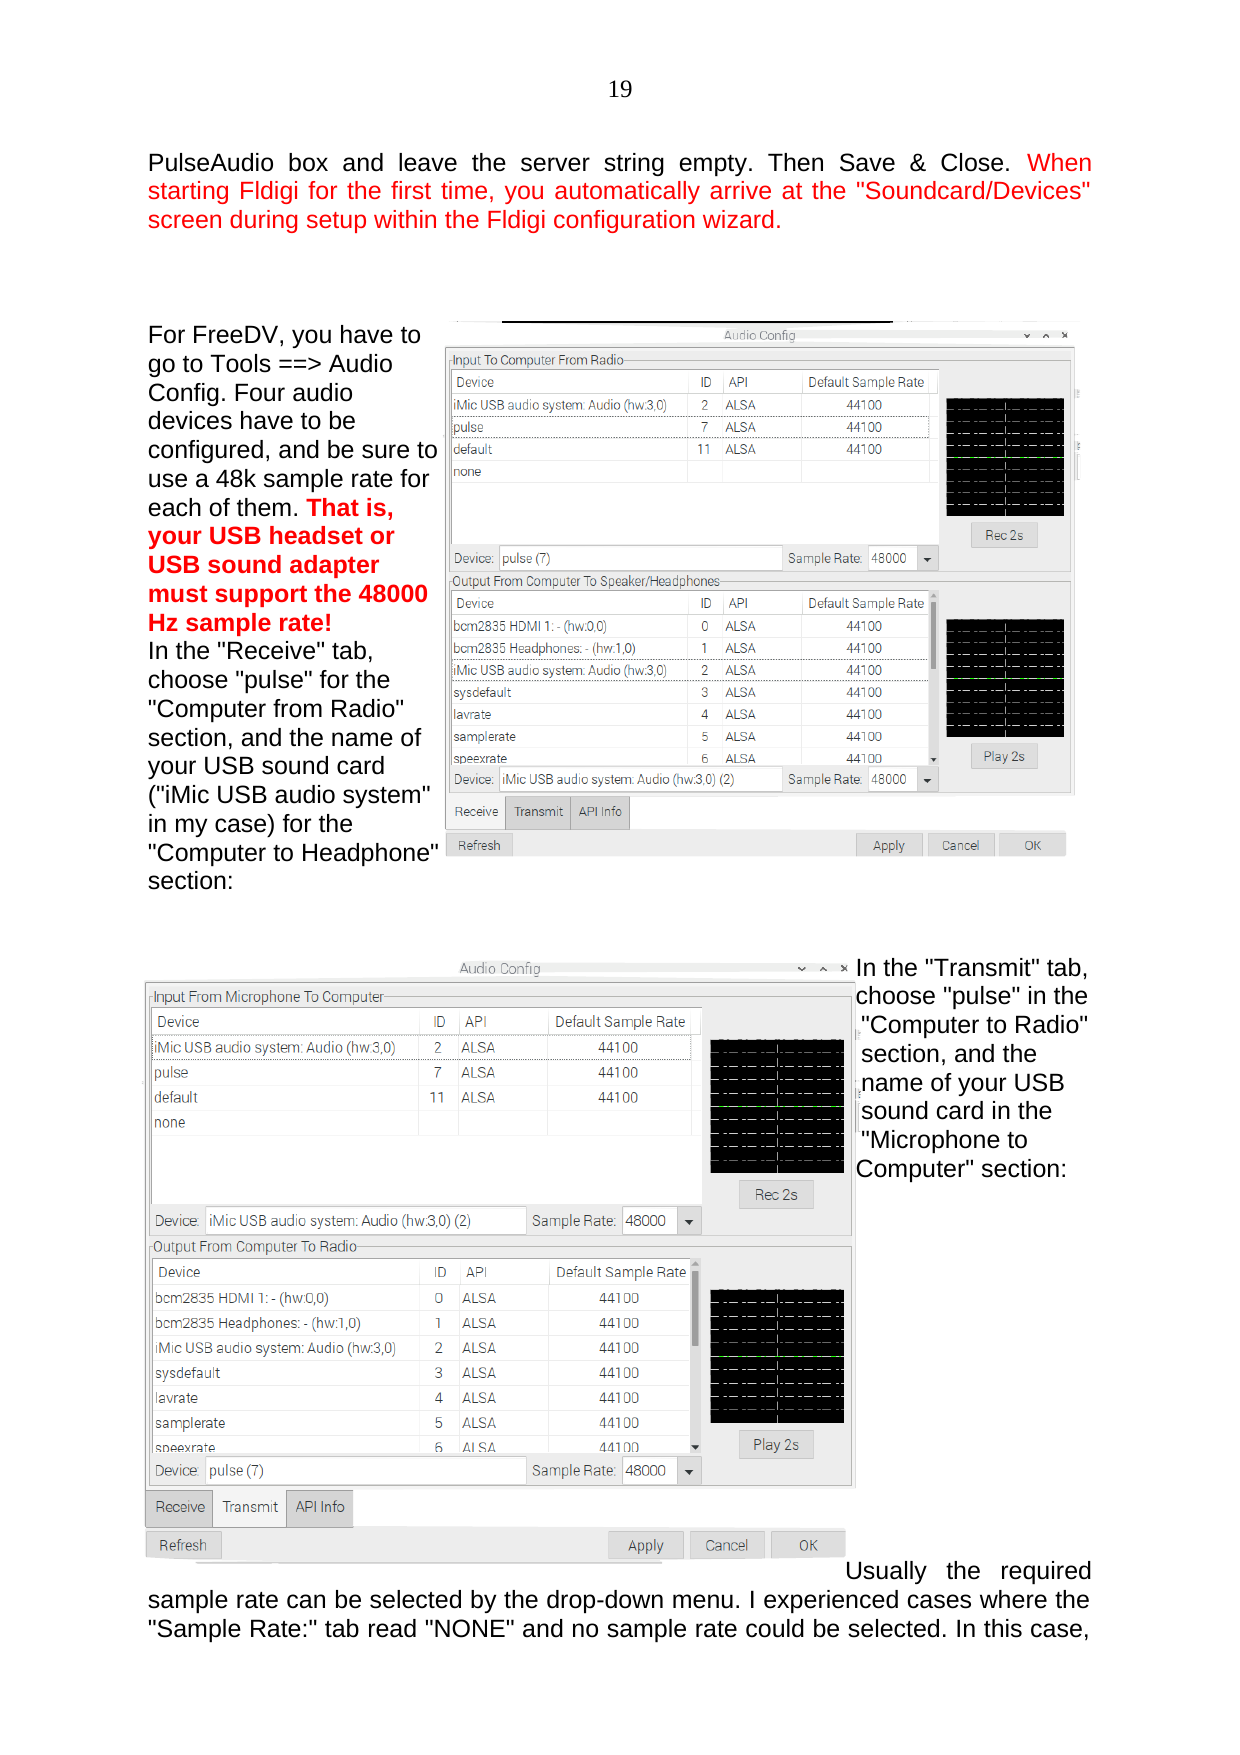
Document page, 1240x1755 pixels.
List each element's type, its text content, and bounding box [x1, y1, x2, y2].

text In the "Receive" tab, choose "pulse" for the "Computer from Radio" section, and the name of your USB sound card ("iMic USB audio system" in my case) for the "Computer to Headphone" section: [148, 636, 1092, 895]
text In the "Transmit" tab, choose "pulse" in the "Computer to Radio" section, and the name of your USB sound card in the "Micro­phone to Compu­ter" section: [148, 953, 1092, 1183]
text For FreeDV, you have to go to Tools ==> Audio Config. Four audio devices have to be configured, and be sure to use a 48k sample rate for each of them. That is, your USB headset or USB sound adapter must support the 48000 Hz sample rate! [148, 320, 1092, 636]
text Usually the required sample rate can be selected by the drop-down menu. I experienced cases where the "Sample Rate:" tab read "NONE" and no sample rate could be selected. In this case, [148, 1556, 1092, 1643]
text PulseAudio box and leave the server string empty. Then Save & Close. When starting Fldigi for the first time, you automatically arrive at the "Soundcard/Devices" screen during setup within the Fldigi configuration wizard. [148, 148, 1092, 234]
